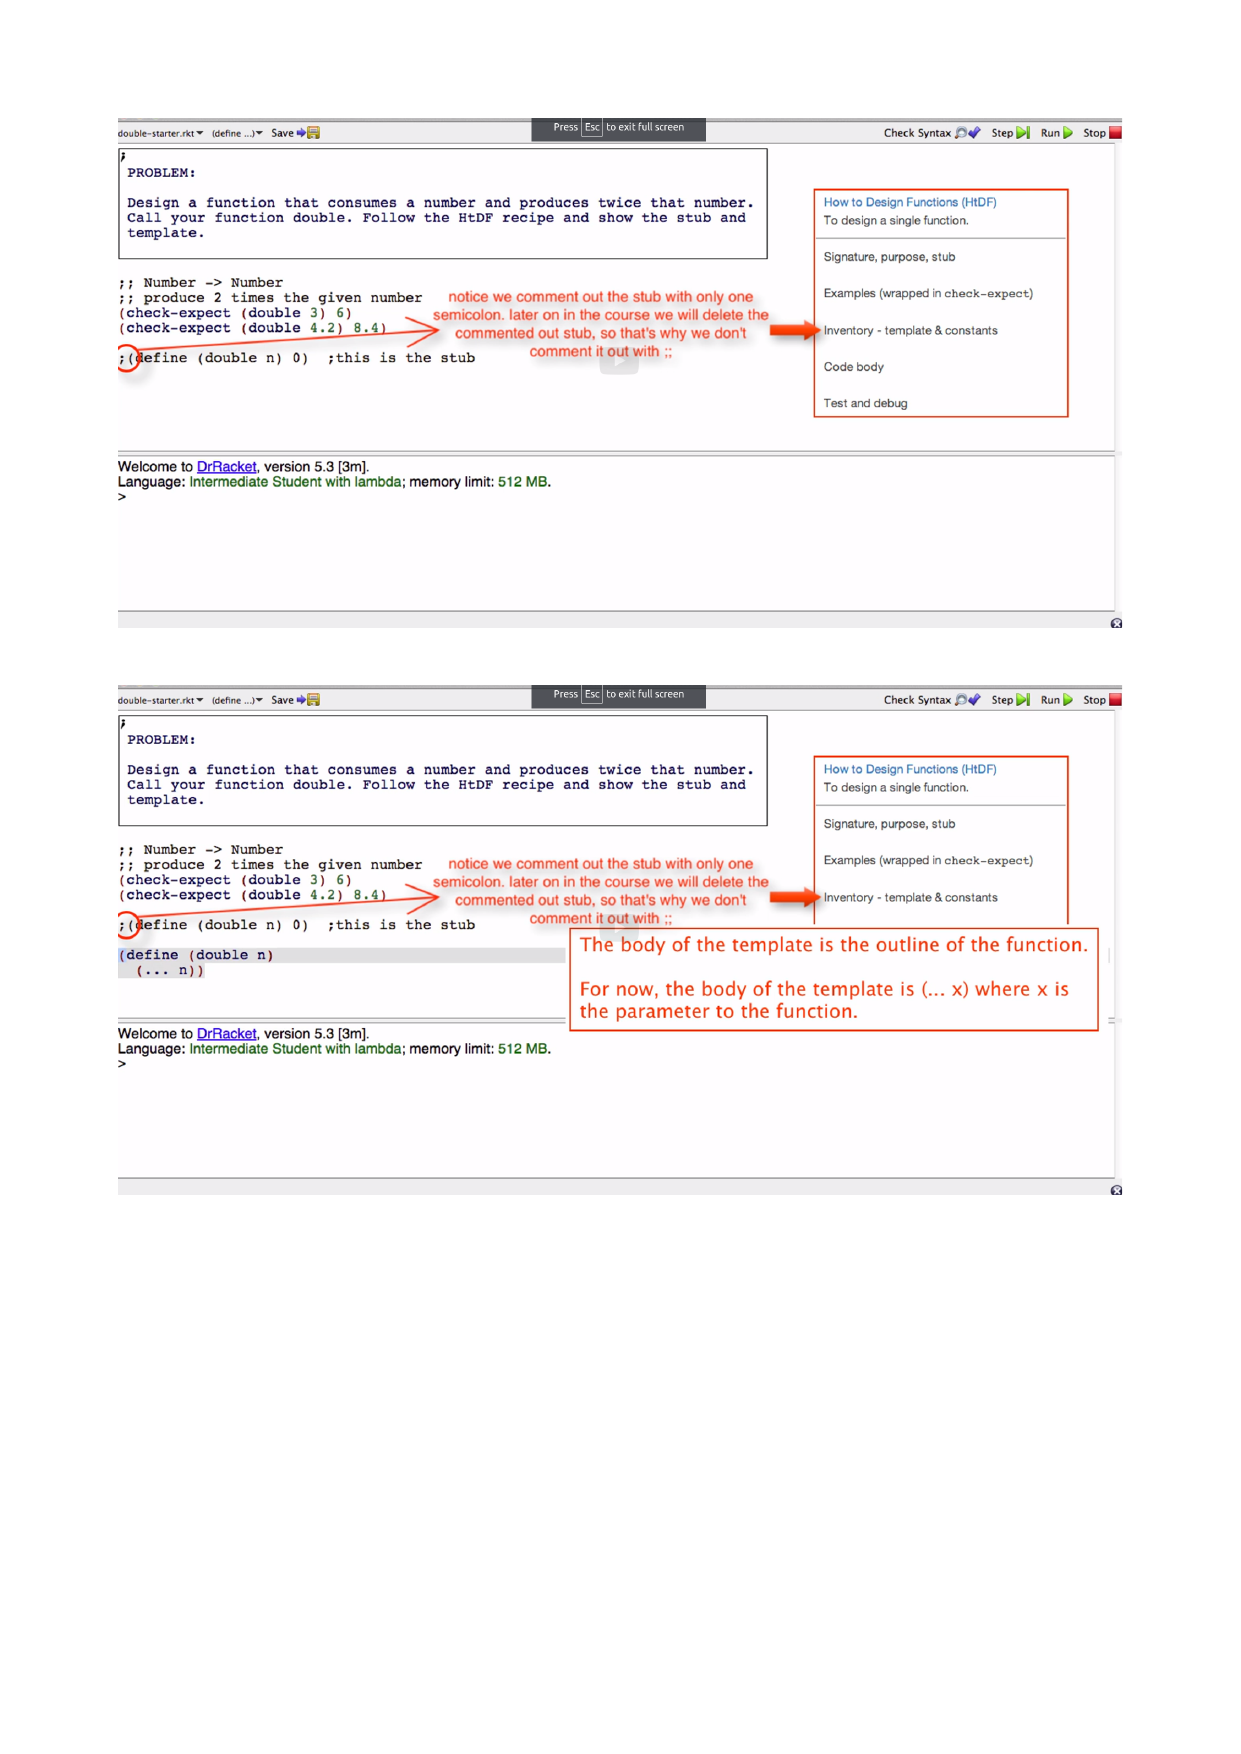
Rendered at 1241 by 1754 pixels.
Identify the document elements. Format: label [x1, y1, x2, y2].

picture [118, 118, 1123, 628]
picture [118, 685, 1123, 1195]
